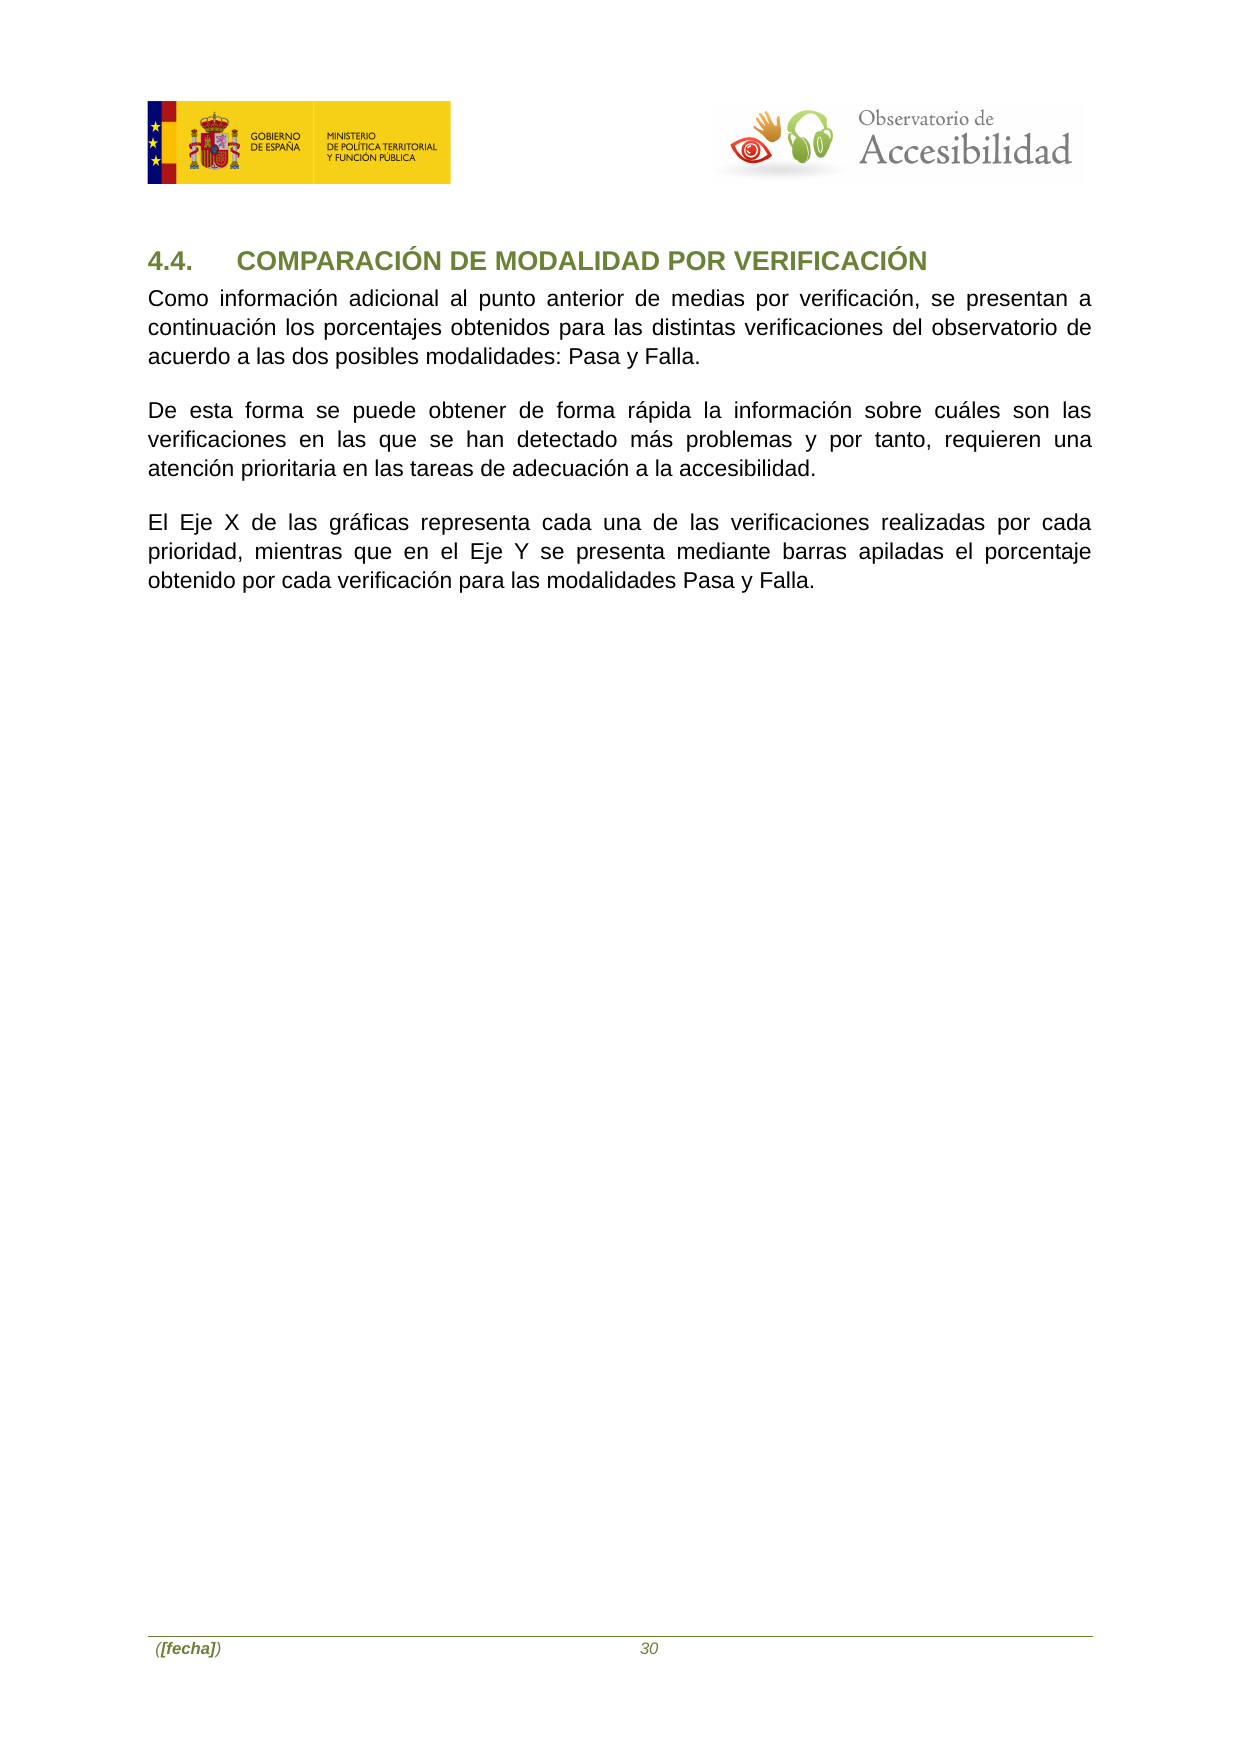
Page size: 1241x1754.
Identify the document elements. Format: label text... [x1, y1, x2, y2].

text El Eje X de las gráficas representa cada una de las verificaciones realizadas por cada prioridad, mientras que en el Eje Y se presenta mediante barras apiladas el porcentaje obtenido por cada verificación para las modalidades Pasa y Falla. [148, 509, 1092, 593]
subtitle Comparación de Modalidad por Verificación [148, 245, 1092, 276]
picture [710, 101, 1086, 184]
text Como información adicional al punto anterior de medias por verificación, se presentan a continuación los porcentajes obtenidos para las distintas verificaciones del observatorio de acuerdo a las dos posibles modalidades: Pasa y Falla. [148, 285, 1092, 369]
picture [147, 101, 451, 184]
text De esta forma se puede obtener de forma rápida la información sobre cuáles son las verificaciones en las que se han detectado más problemas y por tanto, requieren una atención prioritaria en las tareas de adecuación a la accesibilidad. [148, 397, 1092, 481]
